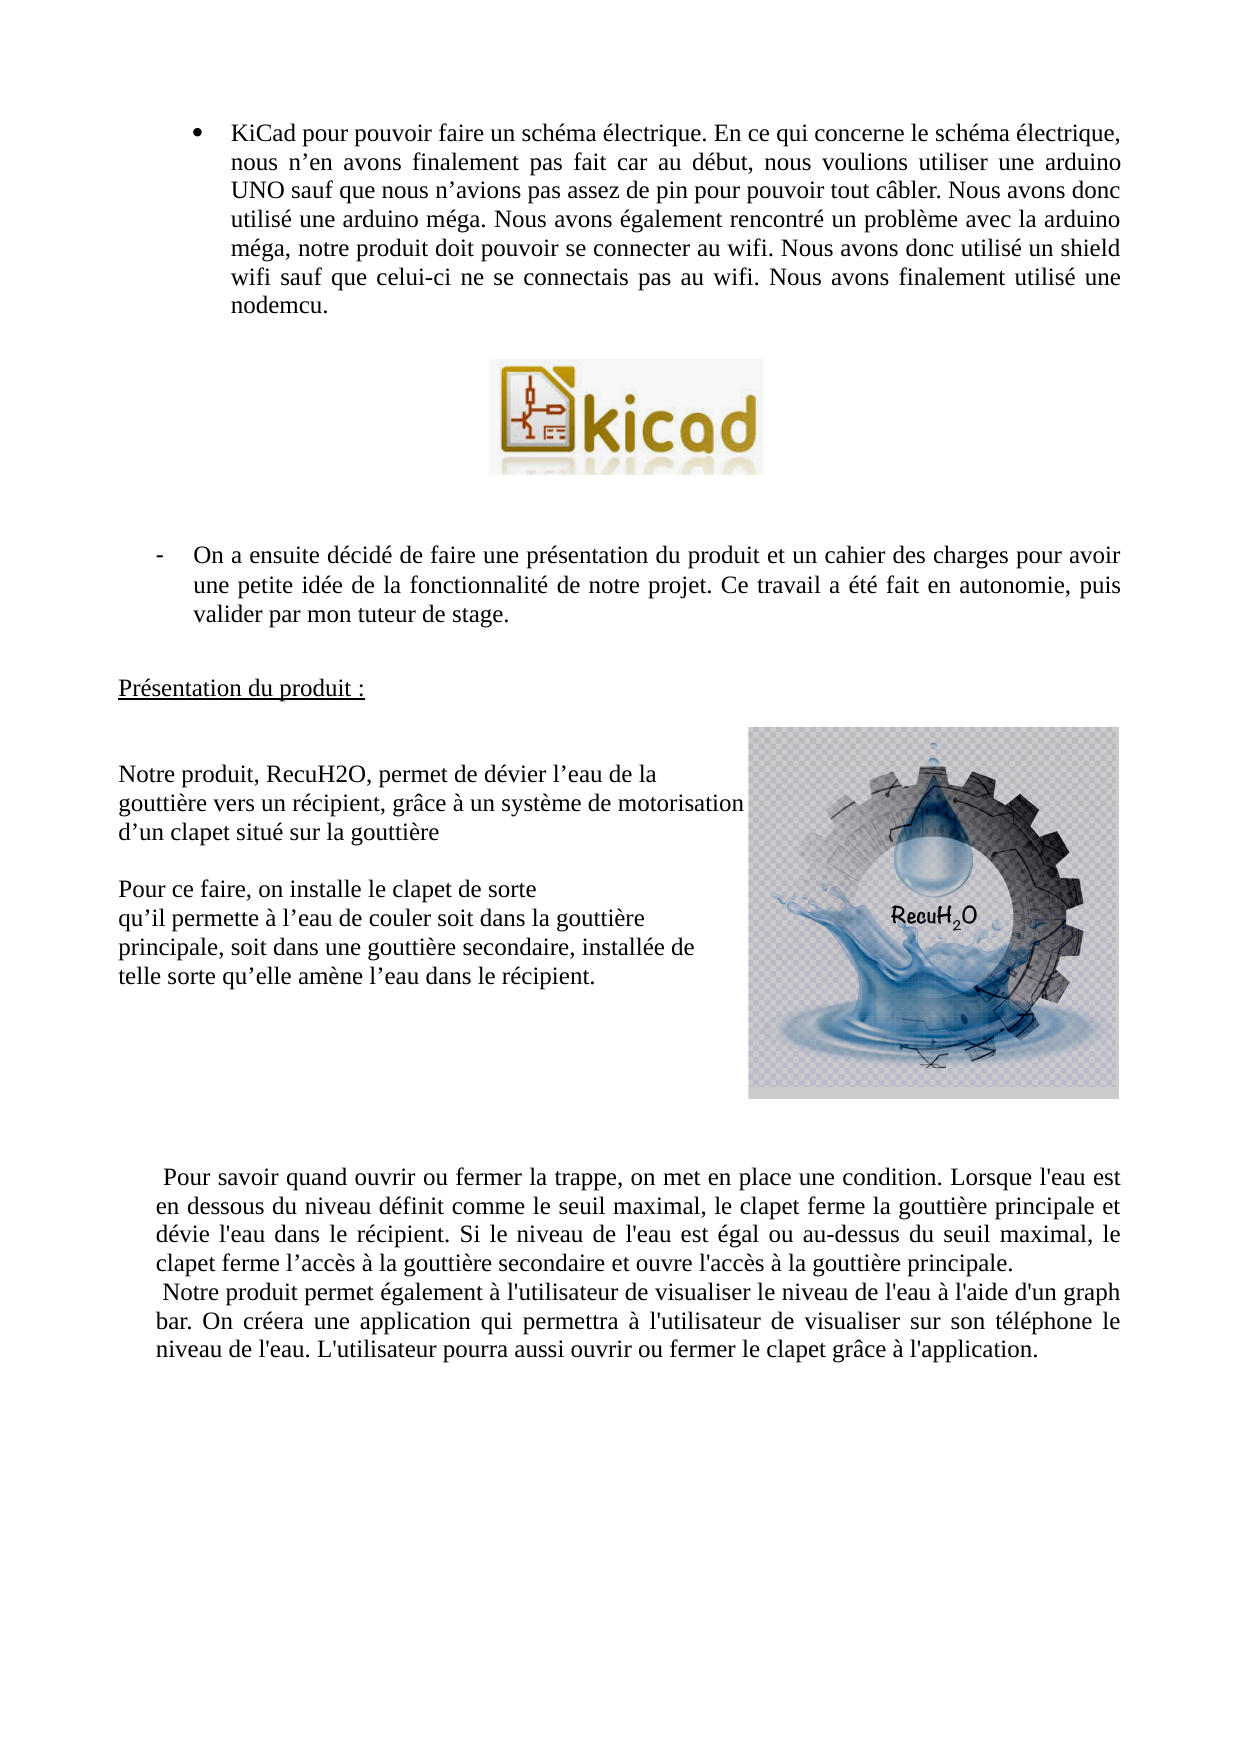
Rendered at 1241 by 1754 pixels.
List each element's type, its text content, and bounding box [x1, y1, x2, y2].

text d’un clapet situé sur la gouttière [118, 817, 748, 846]
list KiCad pour pouvoir faire un schéma électrique. En ce qui concerne le schéma électrique, nous n’en avons finalement pas fait car au début, nous voulions utiliser une arduino UNO sauf que nous n’avions pas assez de pin pour pouvoir tout câbler. Nous avons donc utilisé une arduino méga. Nous avons également rencontré un problème avec la arduino méga, notre produit doit pouvoir se connecter au wifi. Nous avons donc utilisé un shield wifi sauf que celui-ci ne se connectais pas au wifi. Nous avons finalement utilisé une nodemcu. [193, 118, 1122, 319]
picture [748, 727, 1119, 1099]
text telle sorte qu’elle amène l’eau dans le récipient. [118, 961, 748, 989]
text Pour savoir quand ouvrir ou fermer la trappe, on met en place une condition. Lorsque l'eau est en dessous du niveau définit comme le seuil maximal, le clapet ferme la gouttière principale et dévie l'eau dans le récipient. Si le niveau de l'eau est égal ou au-dessus du seuil maximal, le clapet ferme l’accès à la gouttière secondaire et ouvre l'accès à la gouttière principale. [156, 1162, 1122, 1277]
text Notre produit, RecuH2O, permet de dévier l’eau de la gouttière vers un récipient, grâce à un système de motorisation [118, 759, 748, 817]
list On a ensuite décidé de faire une présentation du produit et un cahier des charges pour avoir une petite idée de la fonctionnalité de notre projet. Ce travail a été fait en autonomie, puis valider par mon tuteur de stage. [156, 536, 1122, 628]
text Pour ce faire, on installe le clapet de sorte [118, 874, 748, 903]
picture [488, 359, 764, 475]
text qu’il permette à l’eau de couler soit dans la gouttière [118, 903, 748, 932]
text Notre produit permet également à l'utilisateur de visualiser le niveau de l'eau à l'aide d'un graph bar. On créera une application qui permettra à l'utilisateur de visualiser sur son téléphone le niveau de l'eau. L'utilisateur pourra aussi ouvrir ou fermer le clapet grâce à l'application. [156, 1277, 1122, 1363]
text Présentation du produit : [118, 673, 1122, 702]
text principale, soit dans une gouttière secondaire, installée de [118, 932, 748, 961]
